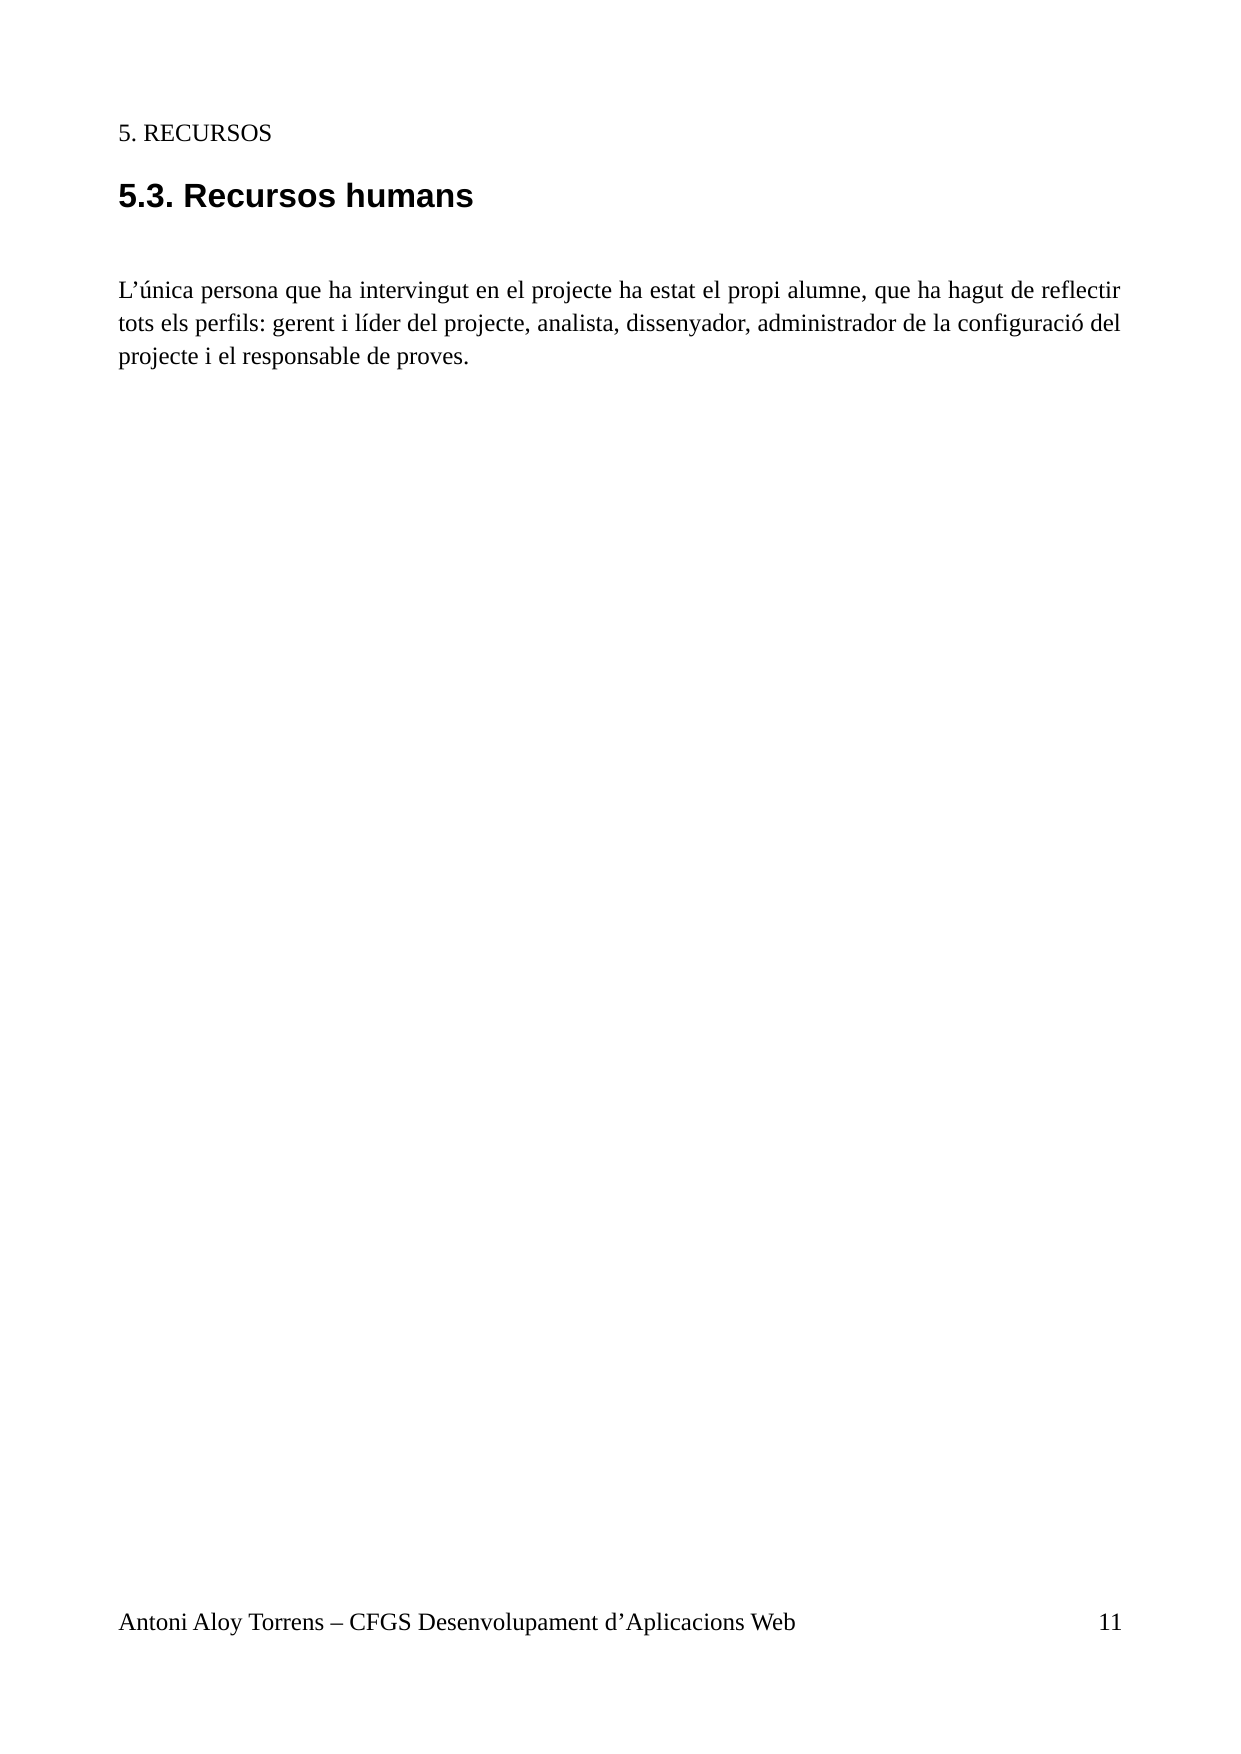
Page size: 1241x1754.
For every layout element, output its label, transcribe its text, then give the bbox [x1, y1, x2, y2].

subtitle 5.3. Recursos humans [118, 176, 1122, 215]
text L’única persona que ha intervingut en el projecte ha estat el propi alumne, que ha hagut de reflectir tots els perfils: gerent i líder del projecte, analista, dissenyador, administrador de la configuració del projecte i el responsable de proves. [118, 275, 1122, 370]
